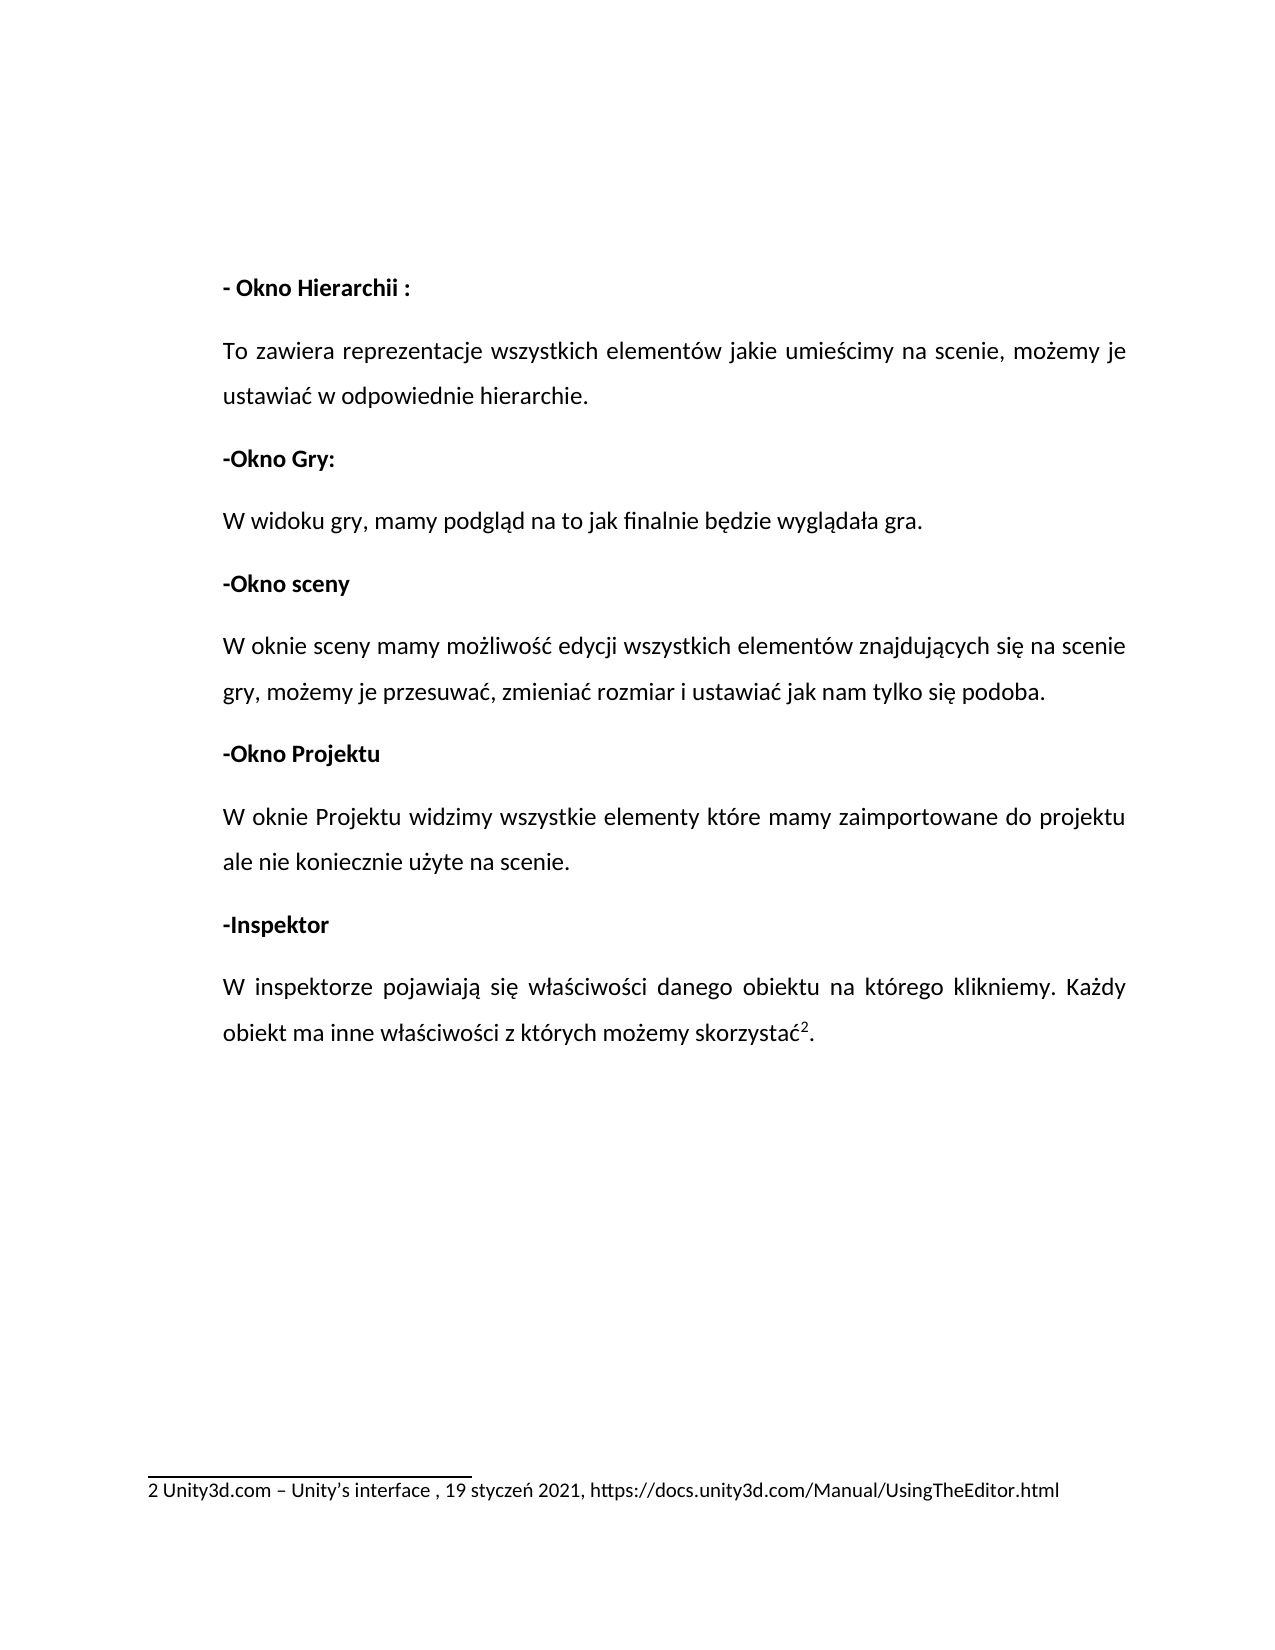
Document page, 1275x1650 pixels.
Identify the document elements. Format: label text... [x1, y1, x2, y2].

text W inspektorze pojawiają się właściwości danego obiektu na którego klikniemy. Każdy obiekt ma inne właściwości z których możemy skorzystać. [223, 971, 1127, 1047]
text -Okno Projektu [223, 738, 1127, 769]
text -Okno sceny [223, 568, 1127, 598]
text Unity3d.com – Unity’s interface , 19 styczeń 2021, https://docs.unity3d.com/Manual/UsingTheEditor.html [148, 1477, 1127, 1502]
text -Okno Gry: [223, 443, 1127, 473]
text - Okno Hierarchii : [223, 272, 1127, 303]
text W oknie sceny mamy możliwość edycji wszystkich elementów znajdujących się na scenie gry, możemy je przesuwać, zmieniać rozmiar i ustawiać jak nam tylko się podoba. [223, 630, 1127, 706]
text -Inspektor [223, 909, 1127, 939]
text To zawiera reprezentacje wszystkich elementów jakie umieścimy na scenie, możemy je ustawiać w odpowiednie hierarchie. [223, 335, 1127, 411]
text W widoku gry, mamy podgląd na to jak finalnie będzie wyglądała gra. [223, 505, 1127, 536]
text W oknie Projektu widzimy wszystkie elementy które mamy zaimportowane do projektu ale nie koniecznie użyte na scenie. [223, 801, 1127, 877]
